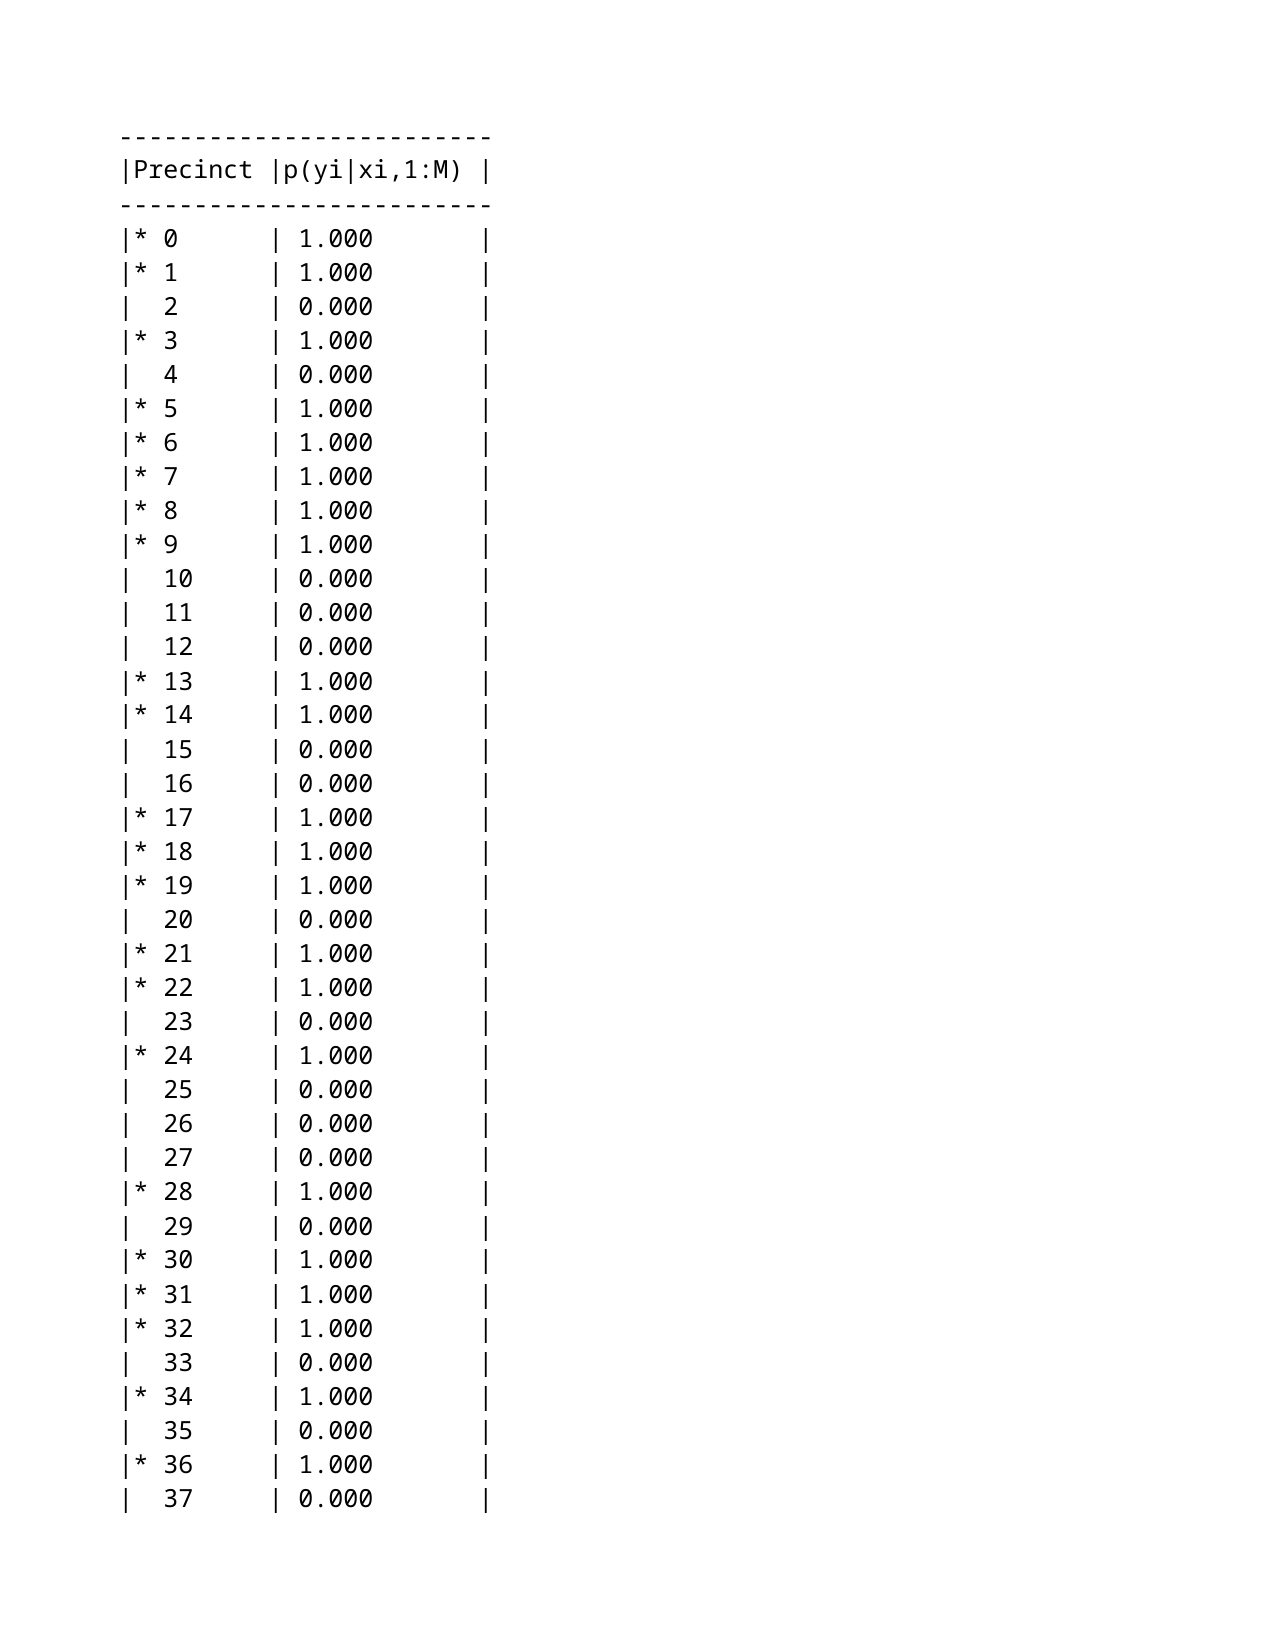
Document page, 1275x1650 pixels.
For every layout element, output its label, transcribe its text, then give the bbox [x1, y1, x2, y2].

text |* 17 | 1.000 | [118, 799, 1157, 833]
text ------------------------- [118, 118, 1157, 152]
text | 10 | 0.000 | [118, 561, 1157, 595]
text | 33 | 0.000 | [118, 1344, 1157, 1378]
text |* 30 | 1.000 | [118, 1242, 1157, 1276]
text |* 6 | 1.000 | [118, 425, 1157, 459]
text | 4 | 0.000 | [118, 357, 1157, 391]
text |* 36 | 1.000 | [118, 1447, 1157, 1481]
text | 12 | 0.000 | [118, 629, 1157, 663]
text |* 7 | 1.000 | [118, 459, 1157, 493]
text | 35 | 0.000 | [118, 1412, 1157, 1447]
text |* 21 | 1.000 | [118, 936, 1157, 970]
text |Precinct |p(yi|xi,1:M) | [118, 152, 1157, 186]
text |* 19 | 1.000 | [118, 867, 1157, 902]
text |* 31 | 1.000 | [118, 1276, 1157, 1310]
text | 37 | 0.000 | [118, 1481, 1157, 1515]
text | 27 | 0.000 | [118, 1140, 1157, 1174]
text | 26 | 0.000 | [118, 1106, 1157, 1140]
text |* 22 | 1.000 | [118, 970, 1157, 1004]
text |* 18 | 1.000 | [118, 833, 1157, 867]
text |* 0 | 1.000 | [118, 220, 1157, 254]
text | 11 | 0.000 | [118, 595, 1157, 629]
text ------------------------- [118, 186, 1157, 220]
text |* 28 | 1.000 | [118, 1174, 1157, 1208]
text | 16 | 0.000 | [118, 765, 1157, 799]
text | 29 | 0.000 | [118, 1208, 1157, 1242]
text | 25 | 0.000 | [118, 1072, 1157, 1106]
text | 23 | 0.000 | [118, 1004, 1157, 1038]
text |* 9 | 1.000 | [118, 527, 1157, 561]
text |* 3 | 1.000 | [118, 322, 1157, 357]
text |* 1 | 1.000 | [118, 254, 1157, 288]
text |* 5 | 1.000 | [118, 391, 1157, 425]
text |* 8 | 1.000 | [118, 493, 1157, 527]
text | 15 | 0.000 | [118, 731, 1157, 765]
text |* 34 | 1.000 | [118, 1378, 1157, 1412]
text | 2 | 0.000 | [118, 288, 1157, 322]
text |* 13 | 1.000 | [118, 663, 1157, 697]
text | 20 | 0.000 | [118, 902, 1157, 936]
text |* 14 | 1.000 | [118, 697, 1157, 731]
text |* 24 | 1.000 | [118, 1038, 1157, 1072]
text |* 32 | 1.000 | [118, 1310, 1157, 1344]
